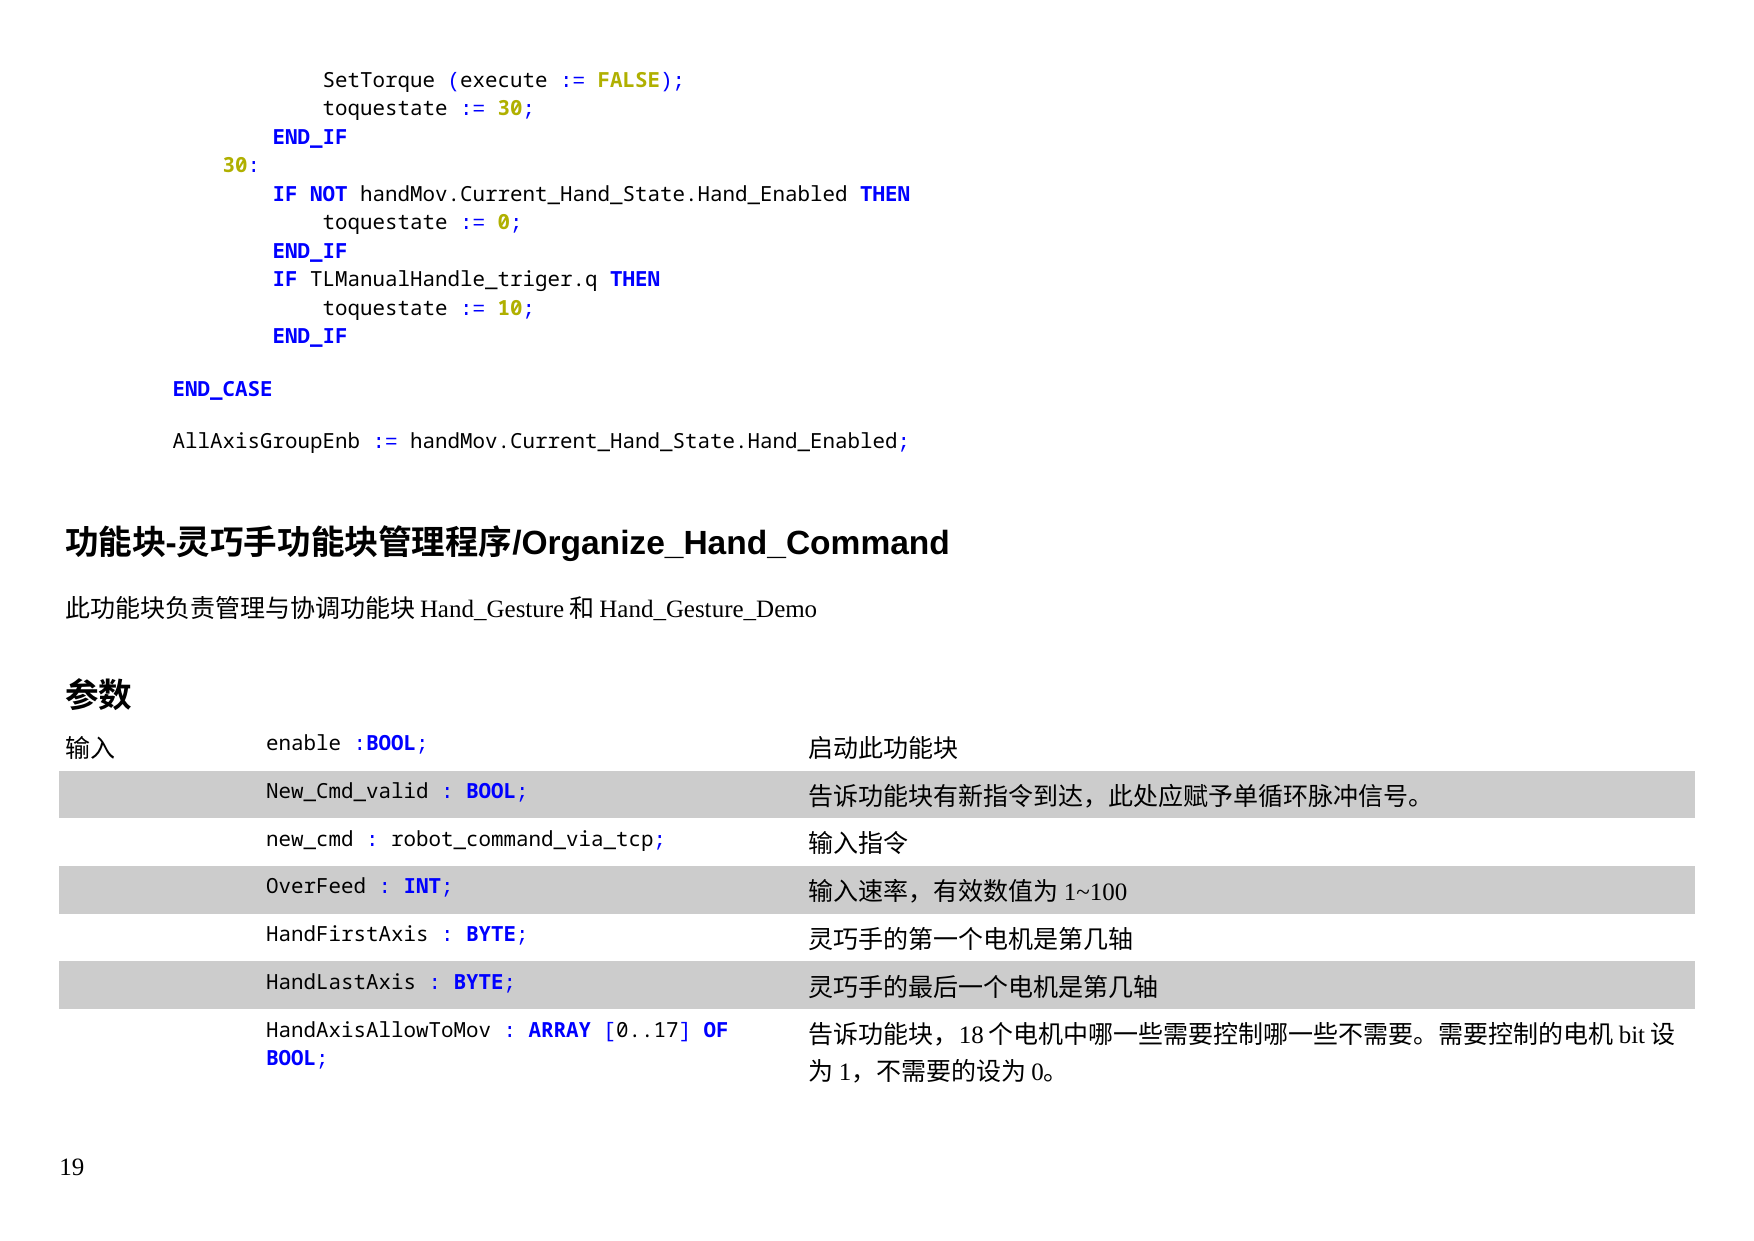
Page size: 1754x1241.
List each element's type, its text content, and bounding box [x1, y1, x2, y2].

table_cell [59, 1009, 260, 1093]
table_cell New_Cmd_valid : BOOL; [260, 771, 803, 818]
table_cell [59, 771, 260, 818]
table_cell HandFirstAxis : BYTE; [260, 914, 803, 961]
table_cell HandAxisAllowToMov : ARRAY [0..17] OF BOOL; [260, 1009, 803, 1093]
table_cell 输入速率，有效数值为1~100 [803, 866, 1695, 914]
table_cell 此功能块负责管理与协调功能块Hand_Gesture和Hand_Gesture_Demo [59, 583, 1695, 630]
table_cell 灵巧手的最后一个电机是第几轴 [803, 961, 1695, 1009]
table_cell 告诉功能块有新指令到达，此处应赋予单循环脉冲信号。 [803, 771, 1695, 818]
table_cell [59, 818, 260, 866]
table_cell 参数 [59, 630, 1695, 723]
table_cell new_cmd : robot_command_via_tcp; [260, 818, 803, 866]
table_cell enable :BOOL; [260, 723, 803, 771]
table_cell 告诉功能块，18个电机中哪一些需要控制哪一些不需要。需要控制的电机bit设为1，不需要的设为0。 [803, 1009, 1695, 1093]
table_cell [59, 961, 260, 1009]
table_cell [59, 866, 260, 914]
table_cell HandLastAxis : BYTE; [260, 961, 803, 1009]
table_cell 启动此功能块 [803, 723, 1695, 771]
table_header 功能块-灵巧手功能块管理程序/Organize_Hand_Command [59, 489, 1695, 583]
table_cell 灵巧手的第一个电机是第几轴 [803, 914, 1695, 961]
table_cell [59, 914, 260, 961]
table_cell 输入 [59, 723, 260, 771]
table_cell // manually operation process enb_triger (clk := enable_internal); disenb_triger (clk := NOT enable_internal); demo_triger (clk := start_hand_demo_internal); Gest_triger (clk := GestInternal); TLManualHandle_triger(clk:= TorqueLimitManualHandle); //***************** TCP_Server(enable := TRUE, outDataReady := commandout.Response_Valid, OutData := commandout.Response ,outDataSize := commandout.Response_Data_Size); commandout(indata := tcp_server.InData , inDataSize := TCP_Server.InDataSize , inData_Valid := TCP_Server.InDataReady , OutRobot_State := handmov.Current_Hand_State ); hand_cmd_valid := commandout.Command_Valid OR pick_triger.Q OR release_triger.Q OR enb_triger.Q OR disenb_triger.Q OR demo_triger.Q OR Gest_triger.Q; hand_cmd := commandout.Command; IF pick_triger.Q THEN hand_cmd.Gesture_Valid := TRUE; hand_cmd.Gesture_Num := 10; END_IF IF release_triger.Q THEN hand_cmd.Gesture_Valid := TRUE; hand_cmd.Gesture_Num := 11; END_IF IF enb_triger.Q THEN hand_cmd.Enabl_Hand_Valid := TRUE; hand_cmd.Enabl_Hand_state := TRUE; END_IF IF disenb_triger.Q THEN hand_cmd.Enabl_Hand_Valid := TRUE; hand_cmd.Enabl_Hand_state := FALSE; END_IF IF demo_triger.Q THEN hand_cmd.Gesture_Demo_Valid := TRUE; hand_cmd.Gesture_Demo_state := TRUE; END_IF IF Gest_triger.Q THEN hand_cmd.Gesture_Valid := TRUE; hand_cmd.Gesture_Num := GestTypeInternal; END_IF handMov(enable:= TRUE, new_cmd_valid := hand_cmd_valid , new_cmd := hand_cmd , overfeed := handSpeedOverFeed , HandFirstAxis := Manual_Hand_First_Axis , HandLastAxis := Manual_Hand_Last_Axis , HandAxisAllowToMov := Manual_Hand_Axis_Allow_Move_Chart ); (************************* Toque test above **************************) CASE ToqueState OF 0: SetTorque(Enable := FALSE); IF handMov.Current_Hand_State.Hand_Enabled OR TLManualHandle_triger.Q THEN SetTorque(FirstAuxAxisNum := Manual_Hand_First_Axis, LastAuxAxisNum := Manual_Hand_Last_Axis , Enable := TRUE); FOR Torque_Limit_Counter := Manual_Hand_First_Axis TO Manual_Hand_Last_Axis DO Torque_Value_Limit_Chart[Torque_Limit_Counter] := Manual_TorqueLimition; Torque_Axis_Limit_Chart[Torque_Limit_Counter] := Manual_Hand_Axis_Allow_Move_Chart[Torque_Limit_Counter - Manual_Hand_First_Axis]; END_FOR toquestate := 10; END_IF 10: SetTorque(Axis_Torque_Limit_indicator := Torque_Axis_Limit_Chart , Axis_Torque_Limit_Value := Torque_Value_Limit_Chart , execute := TRUE); IF SetTorque.done THEN SetTorque (execute := FALSE); toquestate := 30; END_IF 30: IF NOT handMov.Current_Hand_State.Hand_Enabled THEN toquestate := 0; END_IF IF TLManualHandle_triger.q THEN toquestate := 10; END_IF END_CASE AllAxisGroupEnb := handMov.Current_Hand_State.Hand_Enabled; [167, 59, 1695, 460]
table_cell 输入指令 [803, 818, 1695, 866]
table_cell [59, 59, 167, 460]
table_cell OverFeed : INT; [260, 866, 803, 914]
